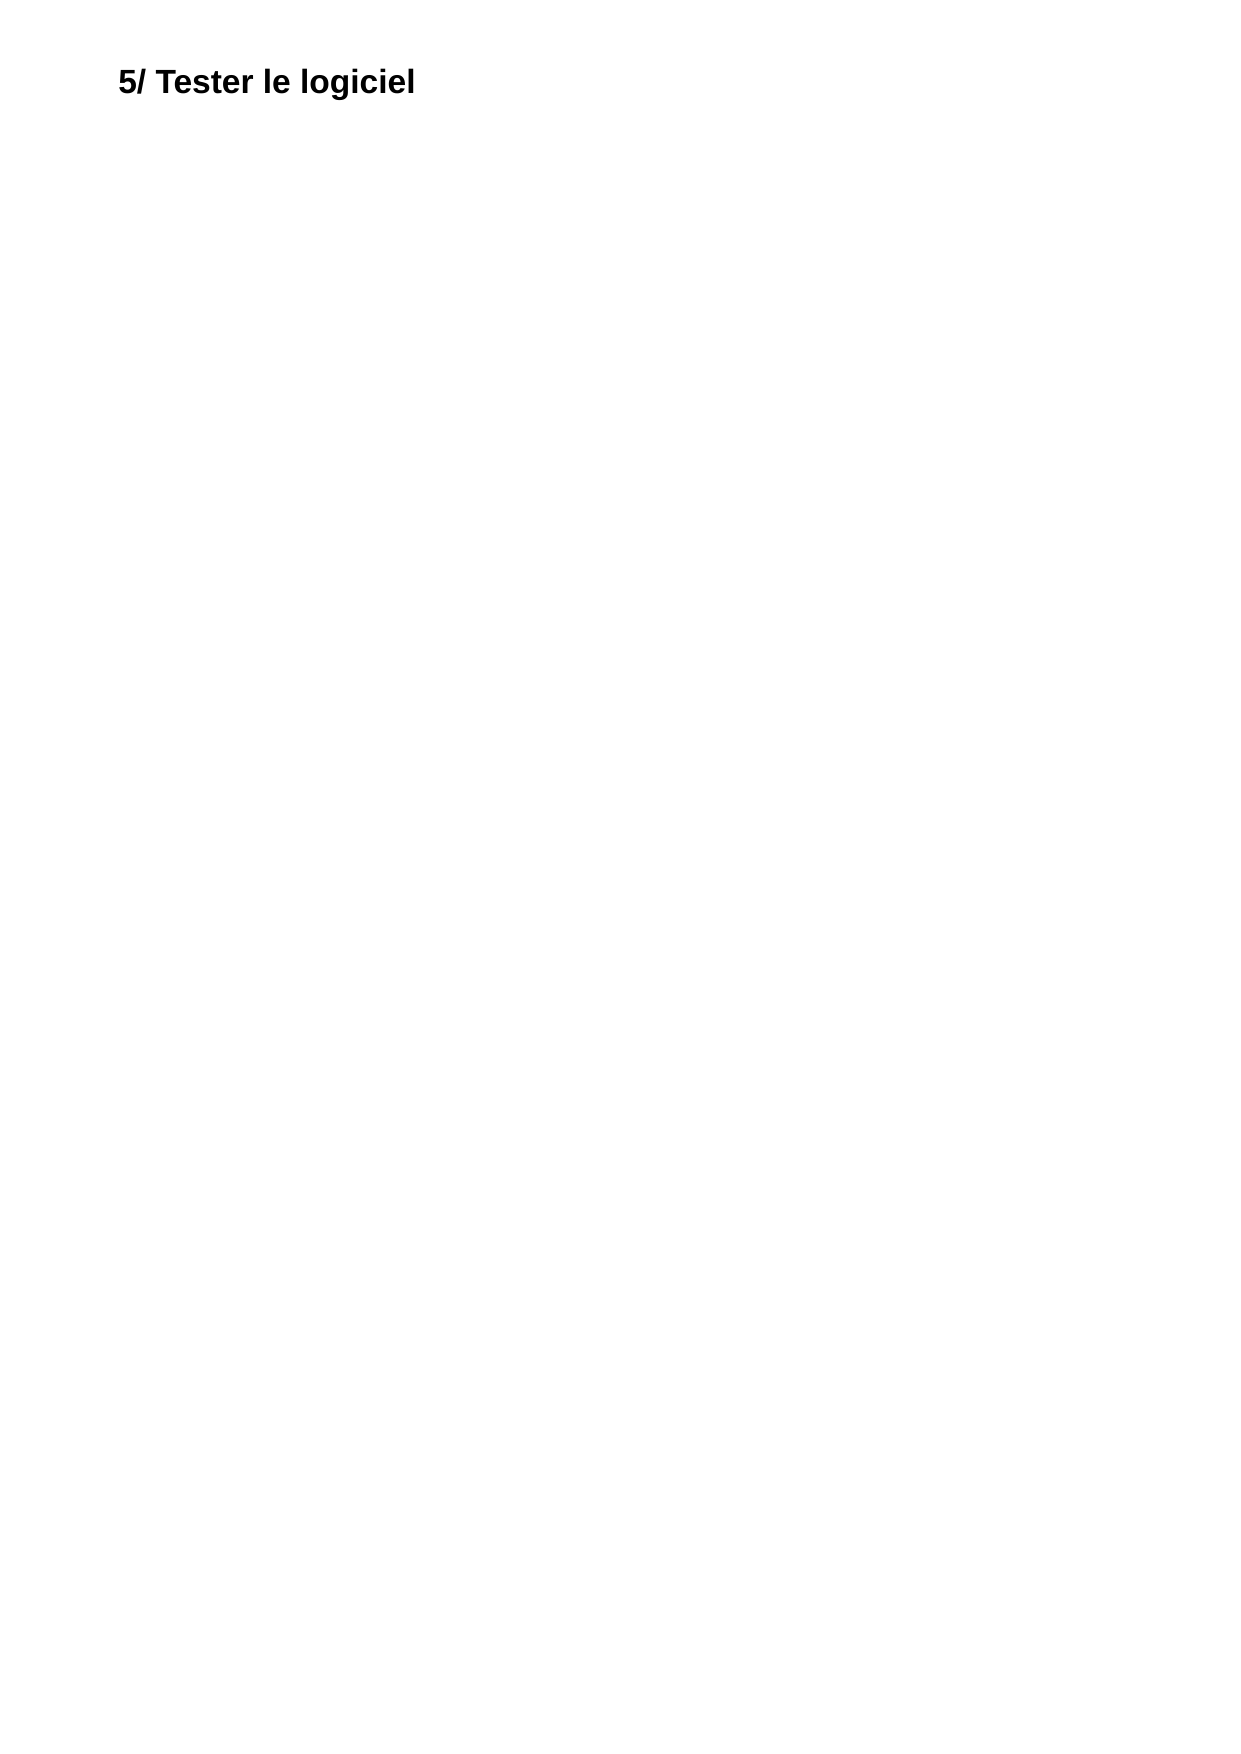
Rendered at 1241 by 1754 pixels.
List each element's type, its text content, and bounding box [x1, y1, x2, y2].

subtitle 5/ Tester le logiciel [118, 61, 1122, 100]
